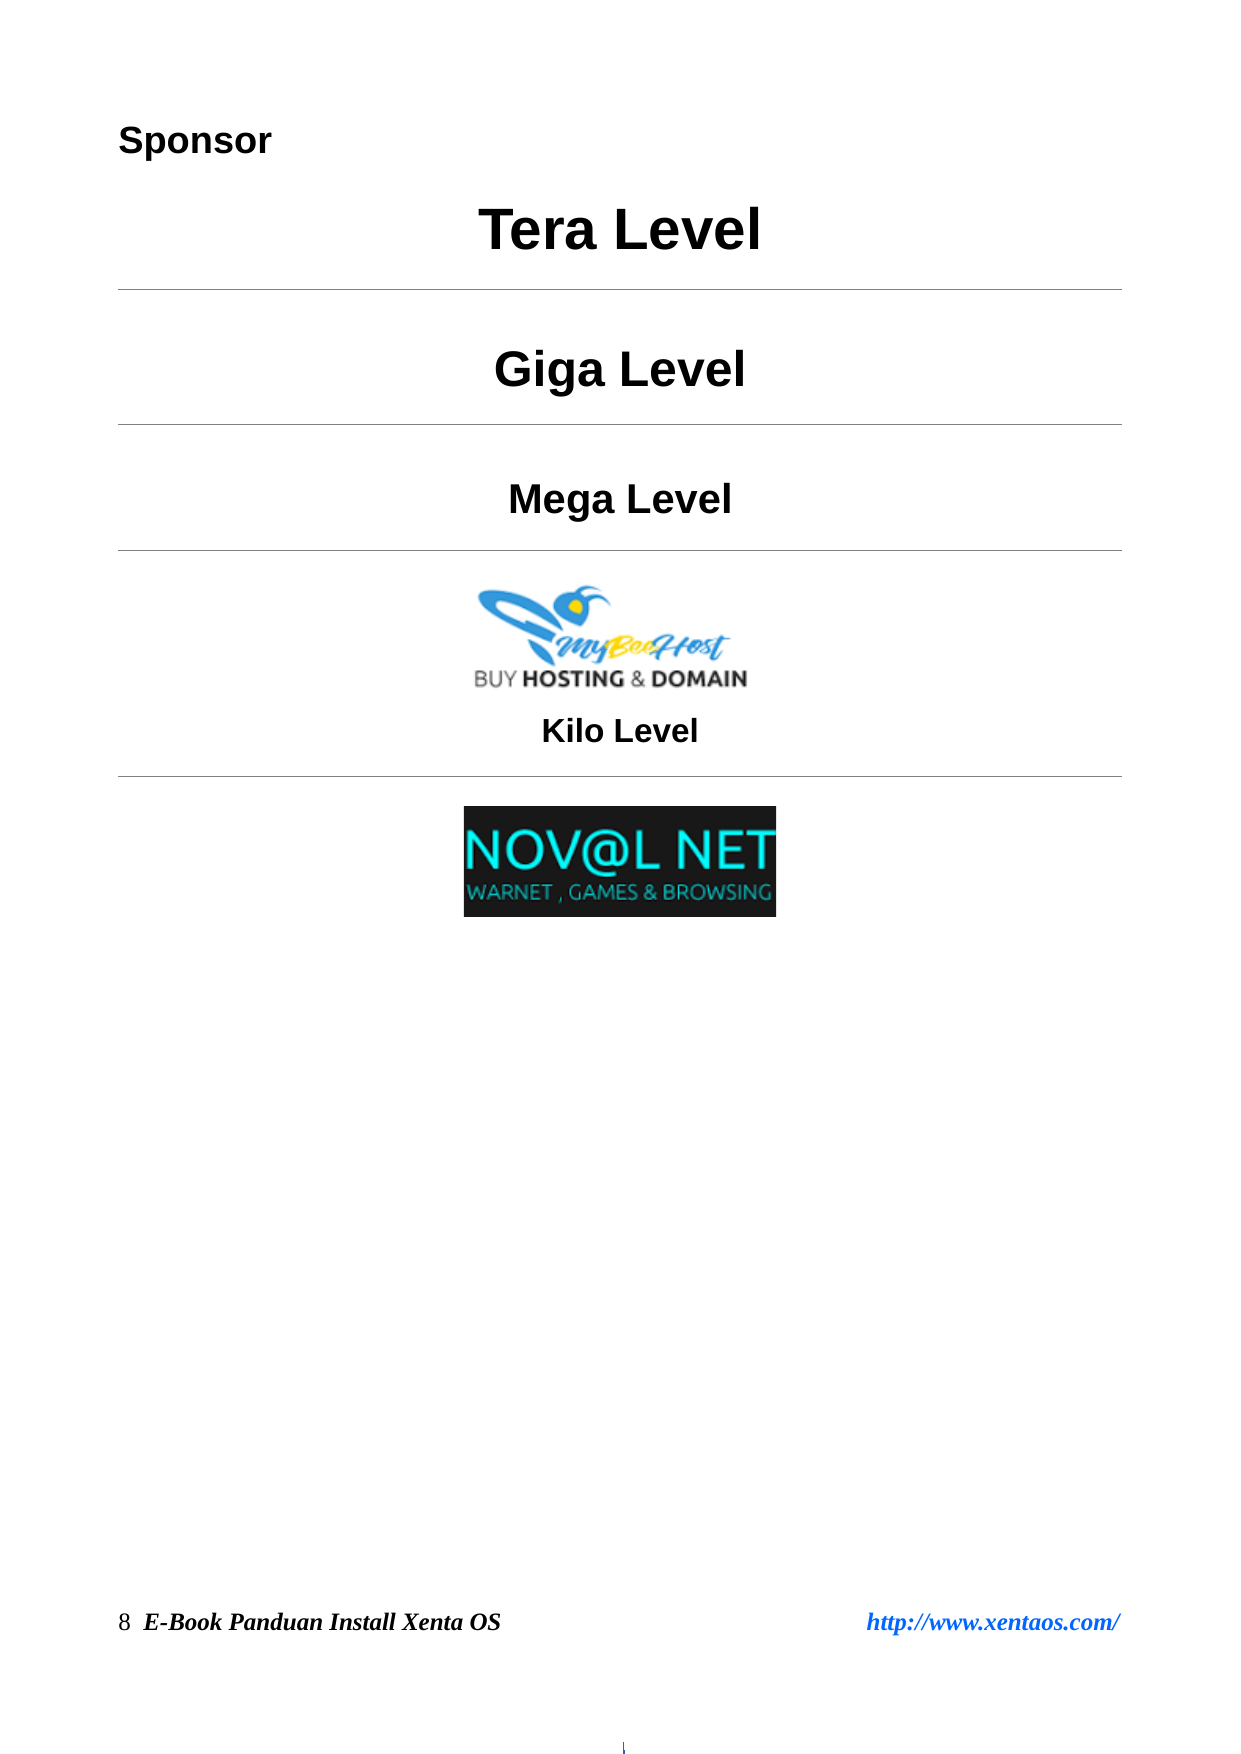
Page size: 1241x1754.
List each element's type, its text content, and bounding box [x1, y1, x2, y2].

subtitle Kilo Level [118, 711, 1122, 749]
subtitle Mega Level [118, 475, 1122, 523]
subtitle Tera Level [118, 195, 1122, 262]
subtitle Sponsor [118, 118, 1122, 162]
subtitle Giga Level [118, 340, 1122, 397]
picture [463, 579, 777, 691]
picture [463, 806, 777, 917]
